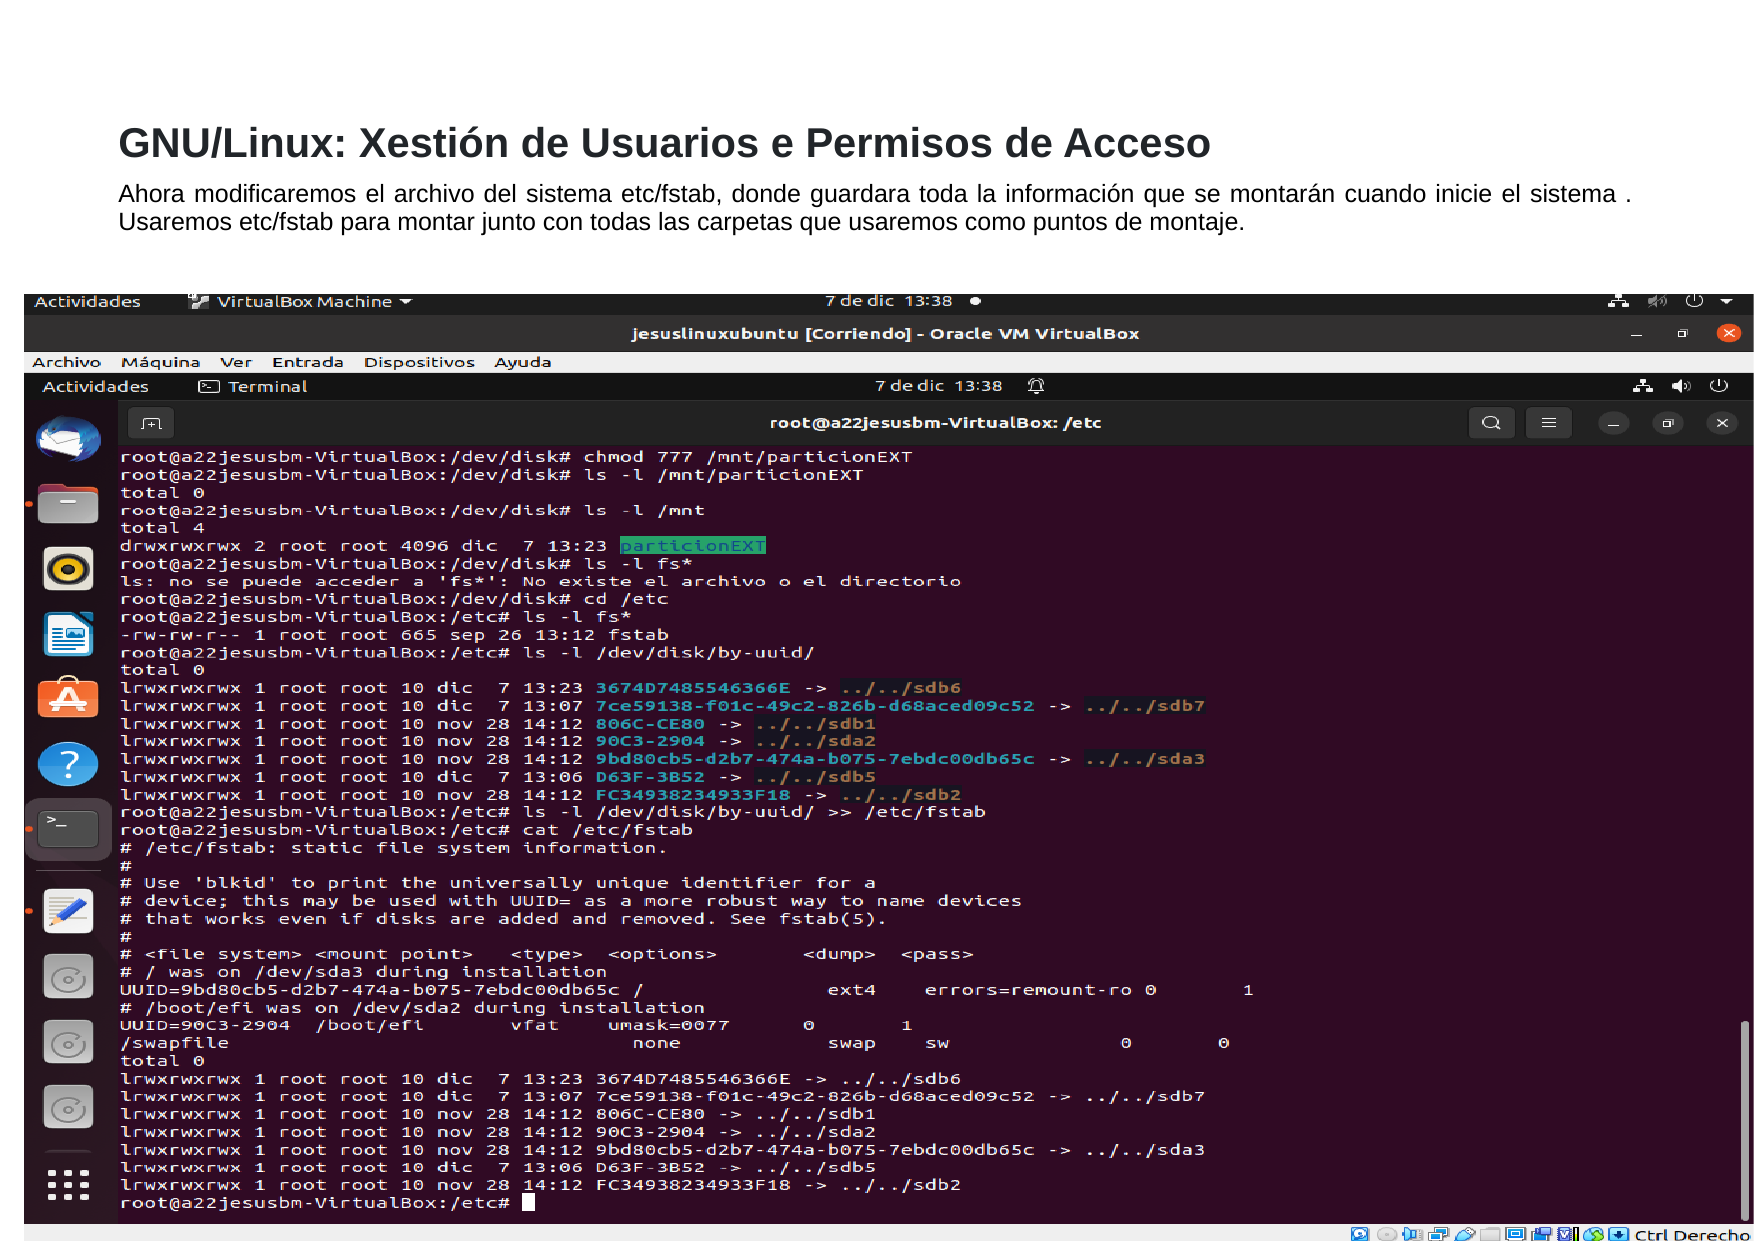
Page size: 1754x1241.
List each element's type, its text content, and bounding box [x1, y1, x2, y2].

subtitle GNU/Linux: Xestión de Usuarios e Permisos de Acceso [118, 118, 1636, 166]
text Ahora modificaremos el archivo del sistema etc/fstab, donde guardara toda la información que se montarán cuando inicie el sistema . Usaremos etc/fstab para montar junto con todas las carpetas que usaremos como puntos de montaje. [118, 178, 1636, 236]
picture [24, 294, 1754, 1241]
